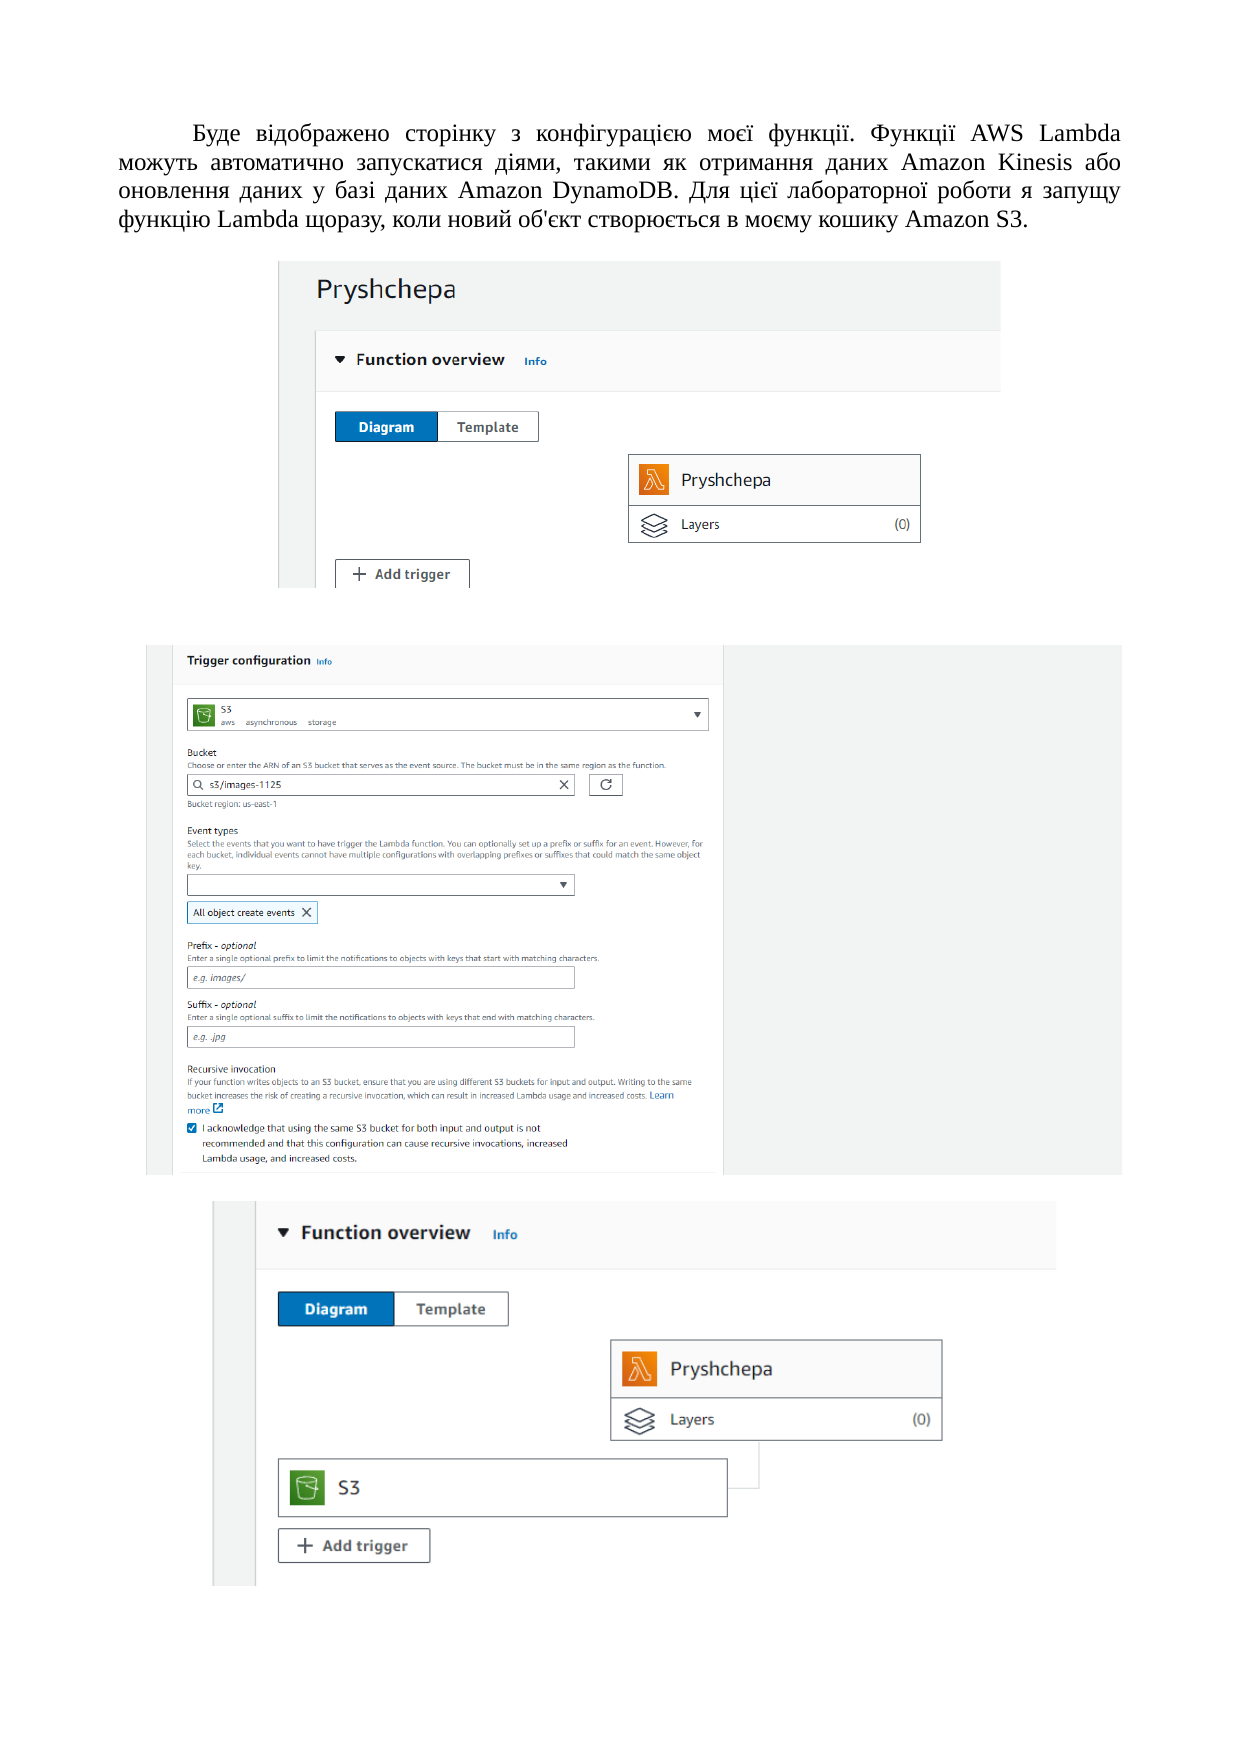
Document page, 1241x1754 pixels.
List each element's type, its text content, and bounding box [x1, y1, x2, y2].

picture [239, 261, 1001, 588]
picture [169, 1201, 1057, 1586]
picture [118, 645, 1123, 1175]
text Буде відображено сторінку з конфігурацією моєї функції. Функції AWS Lambda можуть автоматично запускатися діями, такими як отримання даних Amazon Kinesis або оновлення даних у базі даних Amazon DynamoDB. Для цієї лабораторної роботи я запущу функцію Lambda щоразу, коли новий об'єкт створюється в моєму кошику Amazon S3. [118, 118, 1122, 233]
